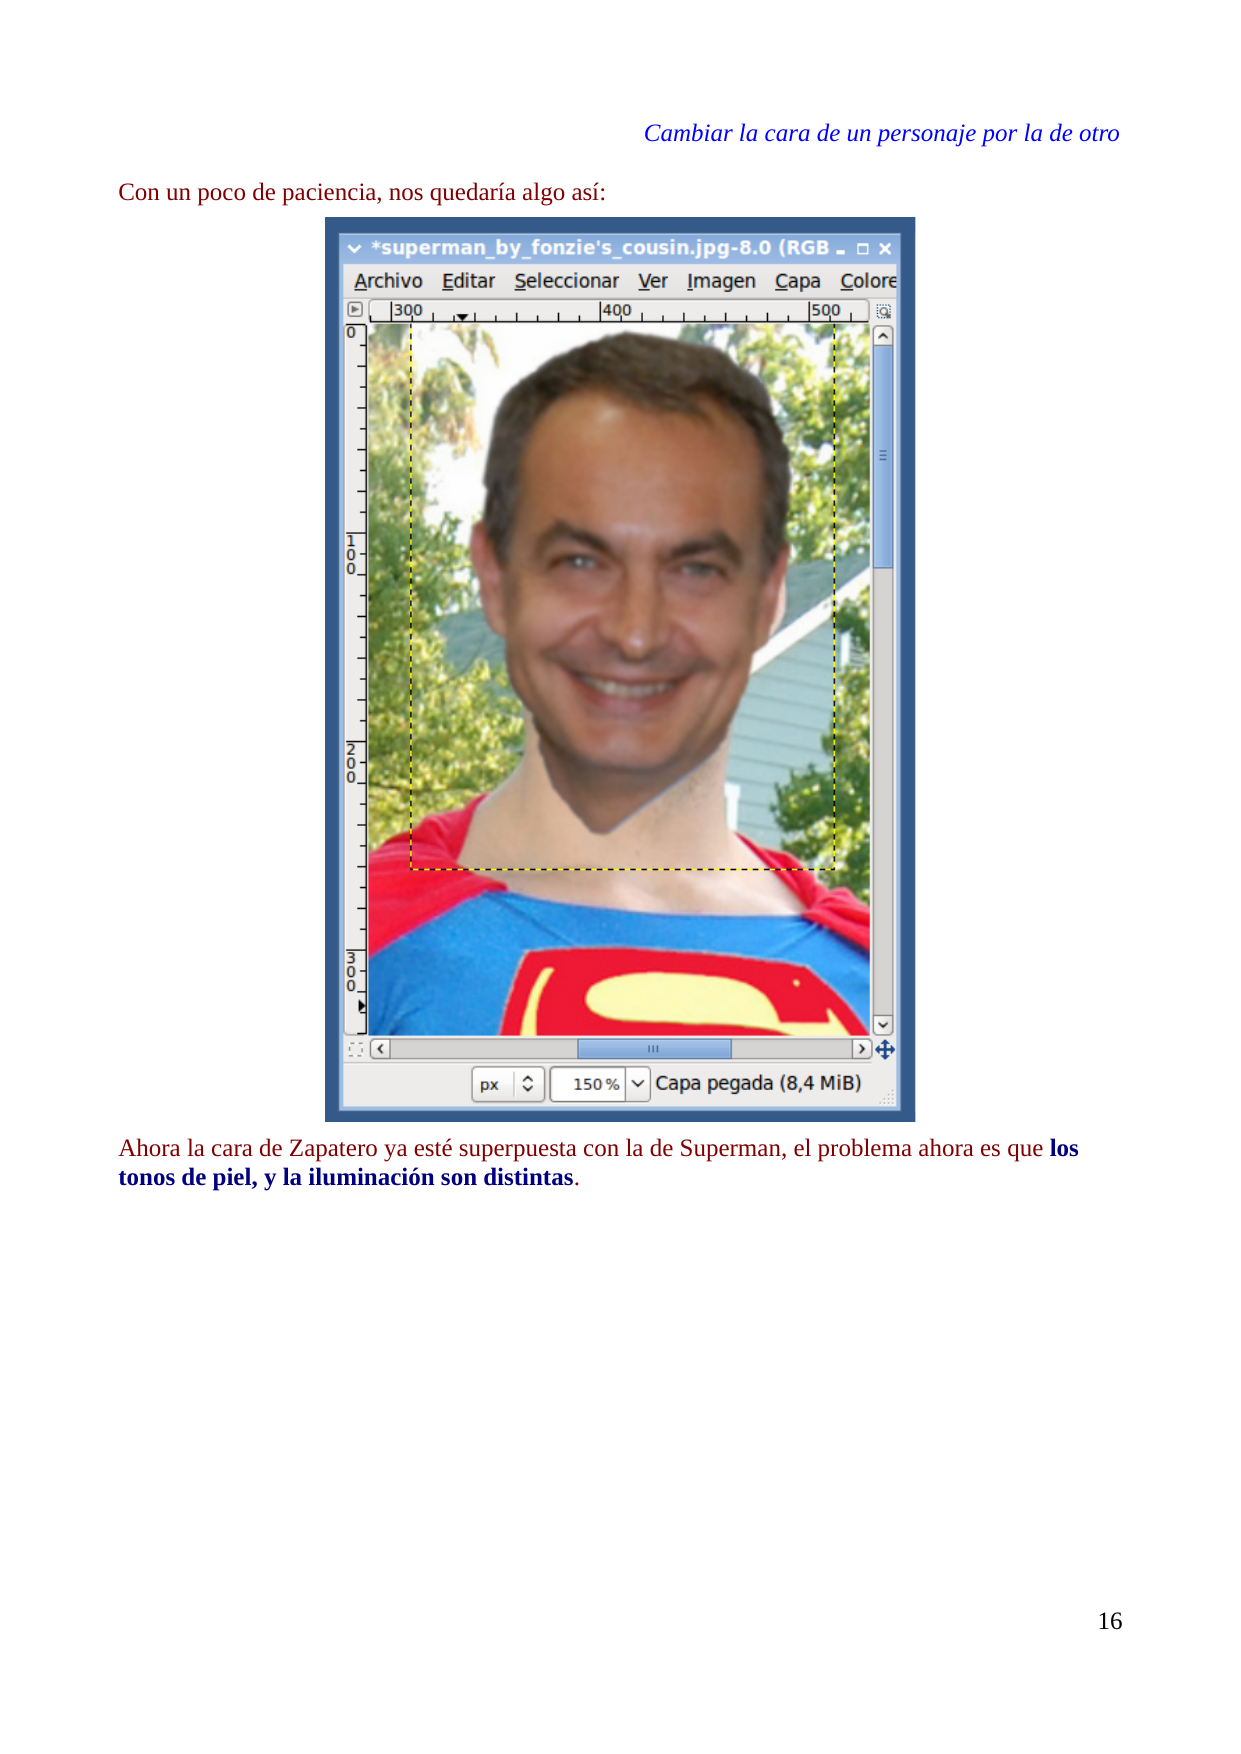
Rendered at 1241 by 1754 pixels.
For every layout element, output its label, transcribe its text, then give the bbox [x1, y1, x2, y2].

text Ahora la cara de Zapatero ya esté superpuesta con la de Superman, el problema ahora es que los tonos de piel, y la iluminación son distintas. [118, 1133, 1122, 1191]
text Con un poco de paciencia, nos quedaría algo así: [118, 177, 1122, 206]
picture [325, 217, 916, 1122]
